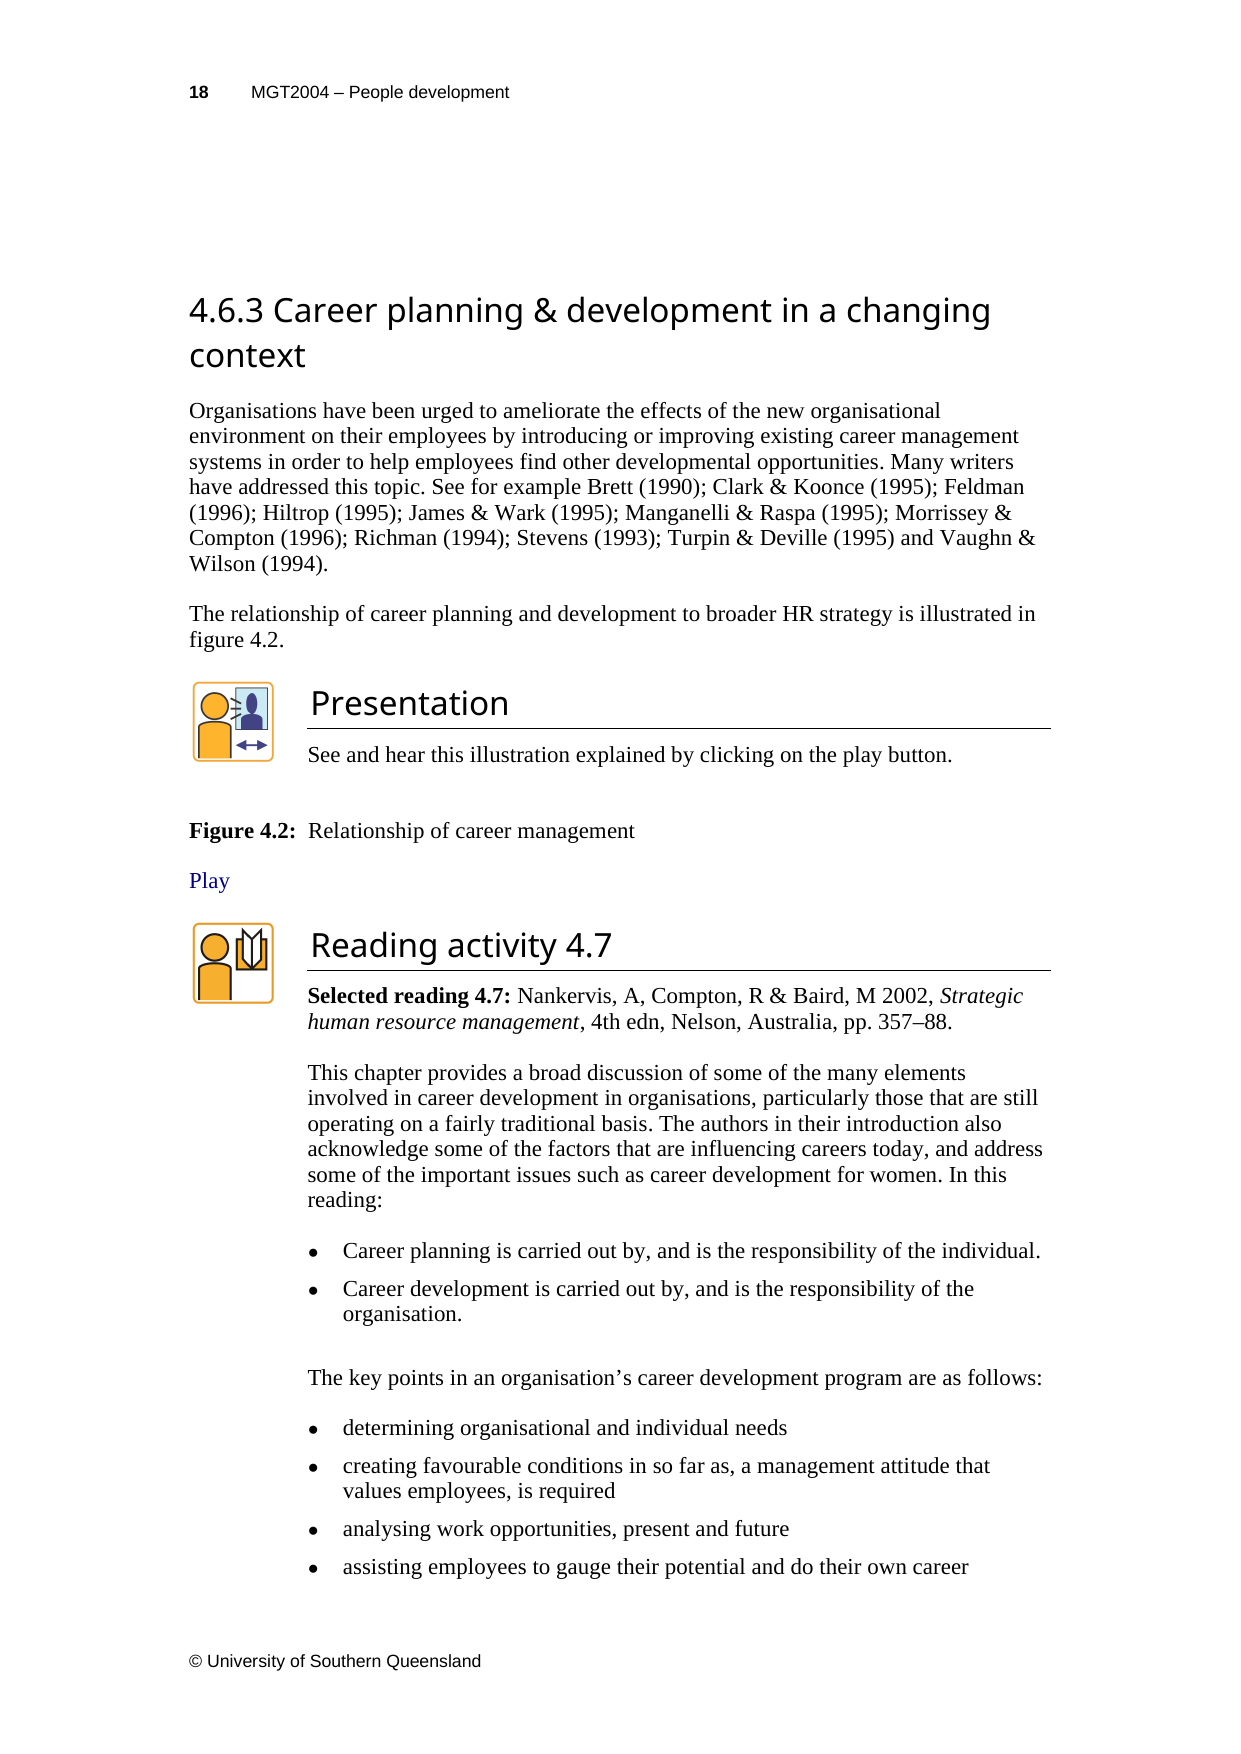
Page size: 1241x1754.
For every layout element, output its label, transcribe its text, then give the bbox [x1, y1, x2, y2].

table_header See and hear this illustration explained by clicking on the play button. [307, 729, 1051, 767]
table_header Reading activity 4.7 [307, 919, 1051, 970]
table_header [189, 678, 307, 767]
text Figure 4.2: Relationship of career management [189, 818, 1051, 843]
picture [188, 918, 278, 1008]
picture [188, 677, 278, 766]
text Organisations have been urged to ameliorate the effects of the new organisational environment on their employees by introducing or improving existing career management systems in order to help employees find other developmental opportunities. Many writers have addressed this topic. See for example Brett (1990); Clark & Koonce (1995); Feldman (1996); Hiltrop (1995); James & Wark (1995); Manganelli & Raspa (1995); Morrissey & Compton (1996); Richman (1994); Stevens (1993); Turpin & Deville (1995) and Vaughn & Wilson (1994). [189, 398, 1051, 576]
subtitle Career planning & development in a changing context [189, 286, 1051, 377]
text The relationship of career planning and development to broader HR strategy is illustrated in figure 4.2. [189, 601, 1051, 652]
table_header [189, 919, 307, 1580]
text Play [189, 868, 1051, 894]
table_header Selected reading 4.7: Nankervis, A, Compton, R & Baird, M 2002, Strategic human resource management, 4th edn, Nelson, Australia, pp. 357–88. This chapter provides a broad discussion of some of the many elements involved in career development in organisations, particularly those that are still operating on a fairly traditional basis. The authors in their introduction also acknowledge some of the factors that are influencing careers today, and address some of the important issues such as career development for women. In this reading: Career planning is carried out by, and is the responsibility of the individual. Career development is carried out by, and is the responsibility of the organisation. The key points in an organisation’s career development program are as follows: determining organisational and individual needs creating favourable conditions in so far as, a management attitude that values employees, is required analysing work opportunities, present and future assisting employees to gauge their potential and do their own career [307, 971, 1051, 1580]
table_header Presentation [307, 678, 1051, 728]
